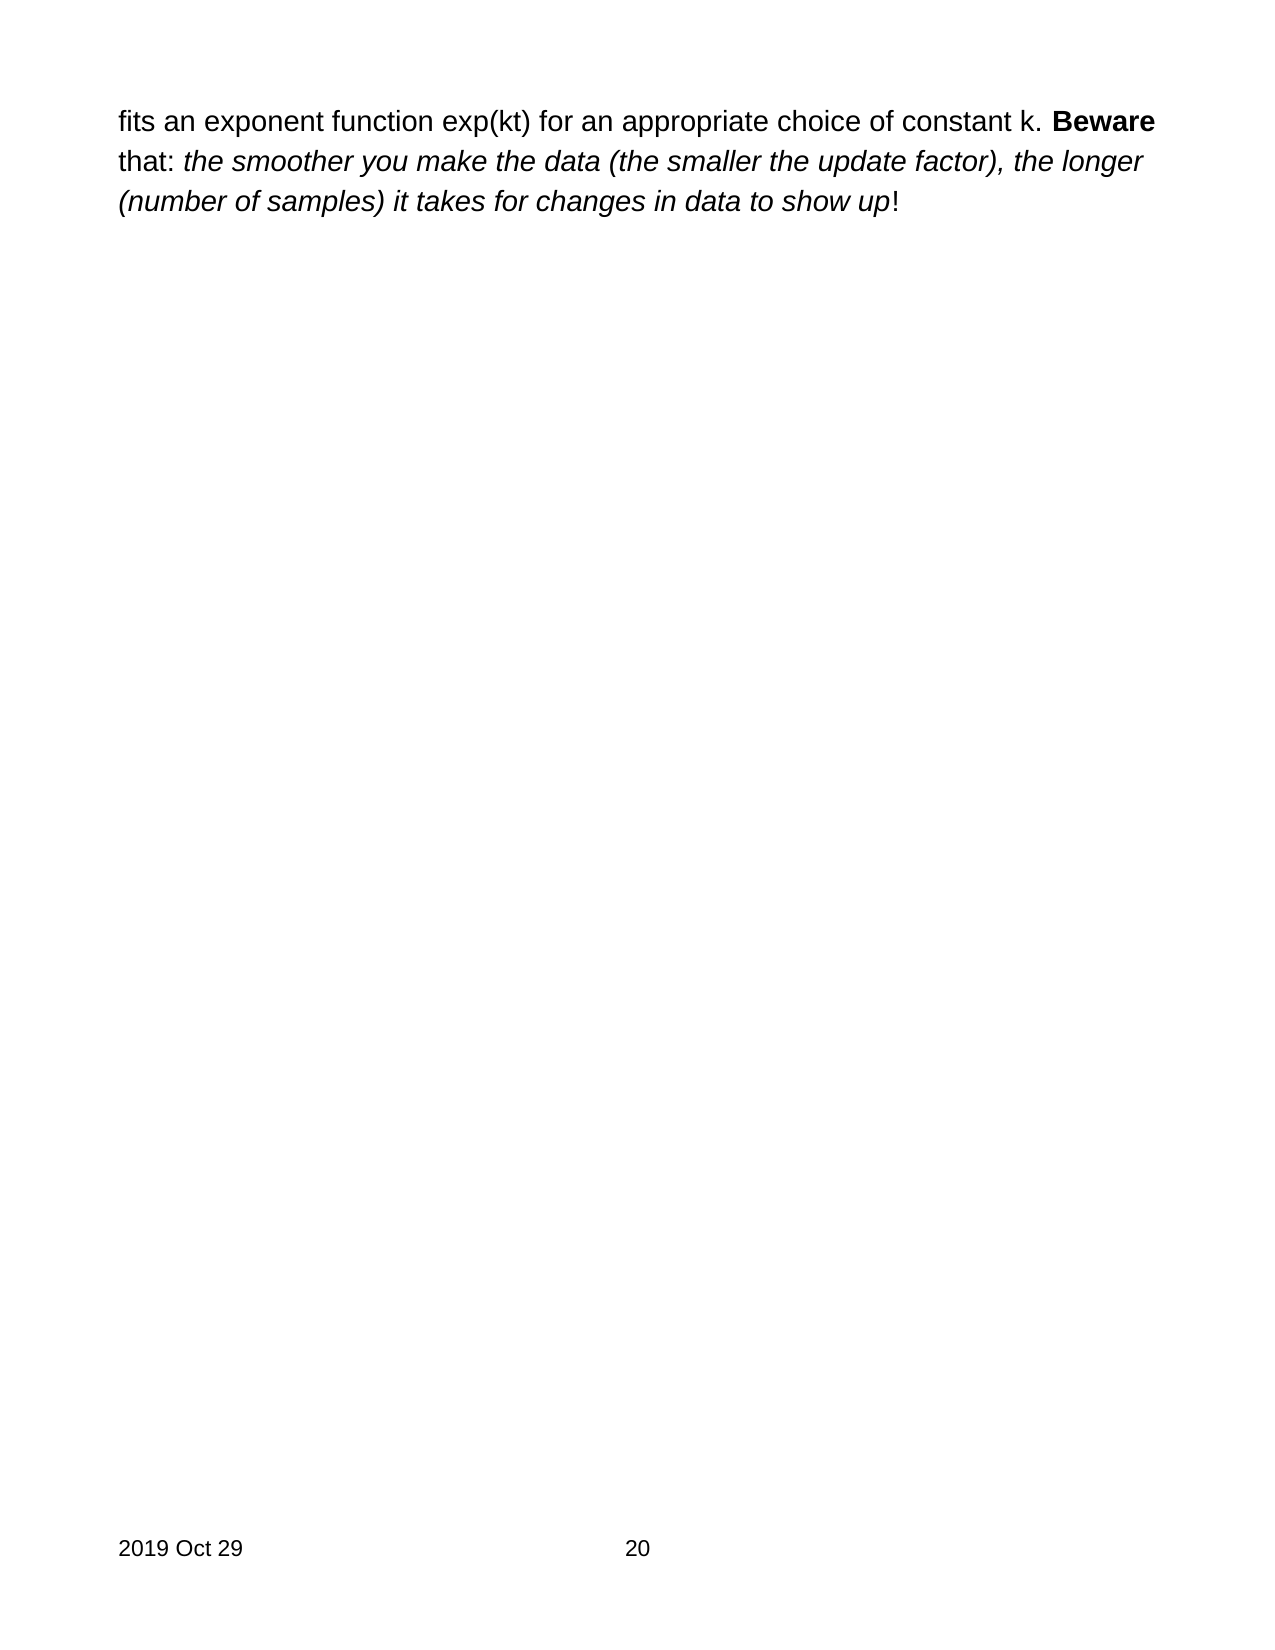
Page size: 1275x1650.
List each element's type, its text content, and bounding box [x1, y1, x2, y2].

text fits an exponent function exp(kt) for an appropriate choice of constant k. Beware that: the smoother you make the data (the smaller the update factor), the longer (number of samples) it takes for changes in data to show up! [118, 103, 1157, 217]
